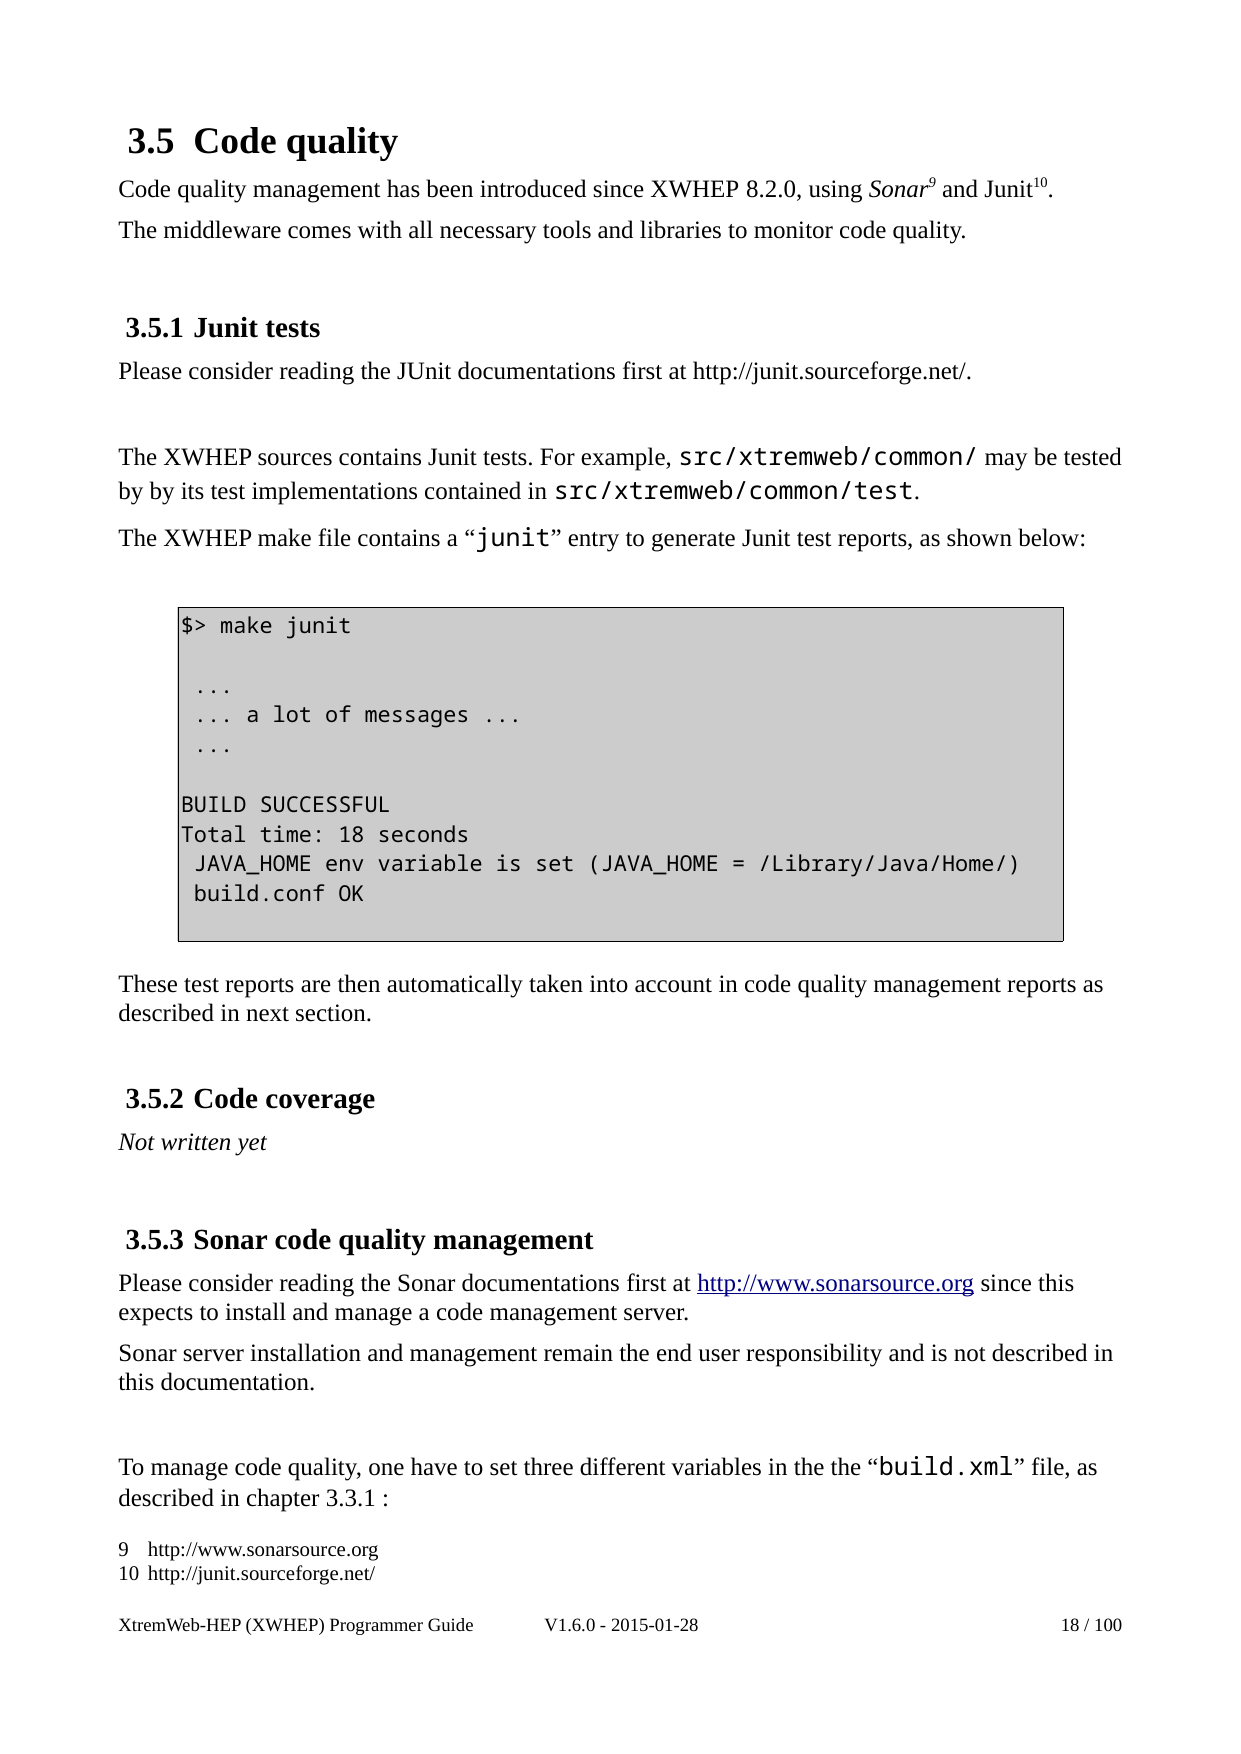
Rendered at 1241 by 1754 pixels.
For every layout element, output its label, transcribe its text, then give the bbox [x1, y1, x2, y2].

text Please consider reading the Sonar documentations first at http://www.sonarsource.org since this expects to install and manage a code management server. [118, 1268, 1122, 1325]
text The middleware comes with all necessary tools and libraries to monitor code quality. [118, 215, 1122, 244]
text ... [179, 726, 1063, 756]
subtitle Sonar code quality management [118, 1222, 1122, 1255]
text The XWHEP make file contains a “junit” entry to generate Junit test reports, as shown below: [118, 519, 1122, 553]
text The XWHEP sources contains Junit tests. For example, src/xtremweb/common/ may be tested by by its test implementations contained in src/xtremweb/common/test. [118, 438, 1122, 507]
text Please consider reading the JUnit documentations first at http://junit.sourceforge.net/. [118, 356, 1122, 385]
text Total time: 18 seconds [179, 816, 1063, 845]
subtitle Code quality [118, 118, 1122, 161]
text Code quality management has been introduced since XWHEP 8.2.0, using Sonar and Junit. [118, 174, 1122, 202]
text http://junit.sourceforge.net/ [118, 1561, 1122, 1585]
text ... a lot of messages ... [179, 696, 1063, 726]
text Sonar server installation and management remain the end user responsibility and is not described in this documentation. [118, 1338, 1122, 1395]
text JAVA_HOME env variable is set (JAVA_HOME = /Library/Java/Home/) [179, 845, 1063, 875]
text These test reports are then automatically taken into account in code quality management reports as described in next section. [118, 969, 1122, 1027]
text ... [179, 667, 1063, 696]
text To manage code quality, one have to set three different variables in the the “build.xml” file, as described in chapter3.3.1: [118, 1449, 1122, 1512]
subtitle Code coverage [118, 1081, 1122, 1114]
text Not written yet [118, 1127, 1122, 1156]
text build.conf OK [179, 875, 1063, 905]
text $> make junit [179, 608, 1063, 637]
text BUILD SUCCESSFUL [179, 786, 1063, 816]
text http://www.sonarsource.org [118, 1537, 1122, 1561]
subtitle Junit tests [118, 310, 1122, 343]
